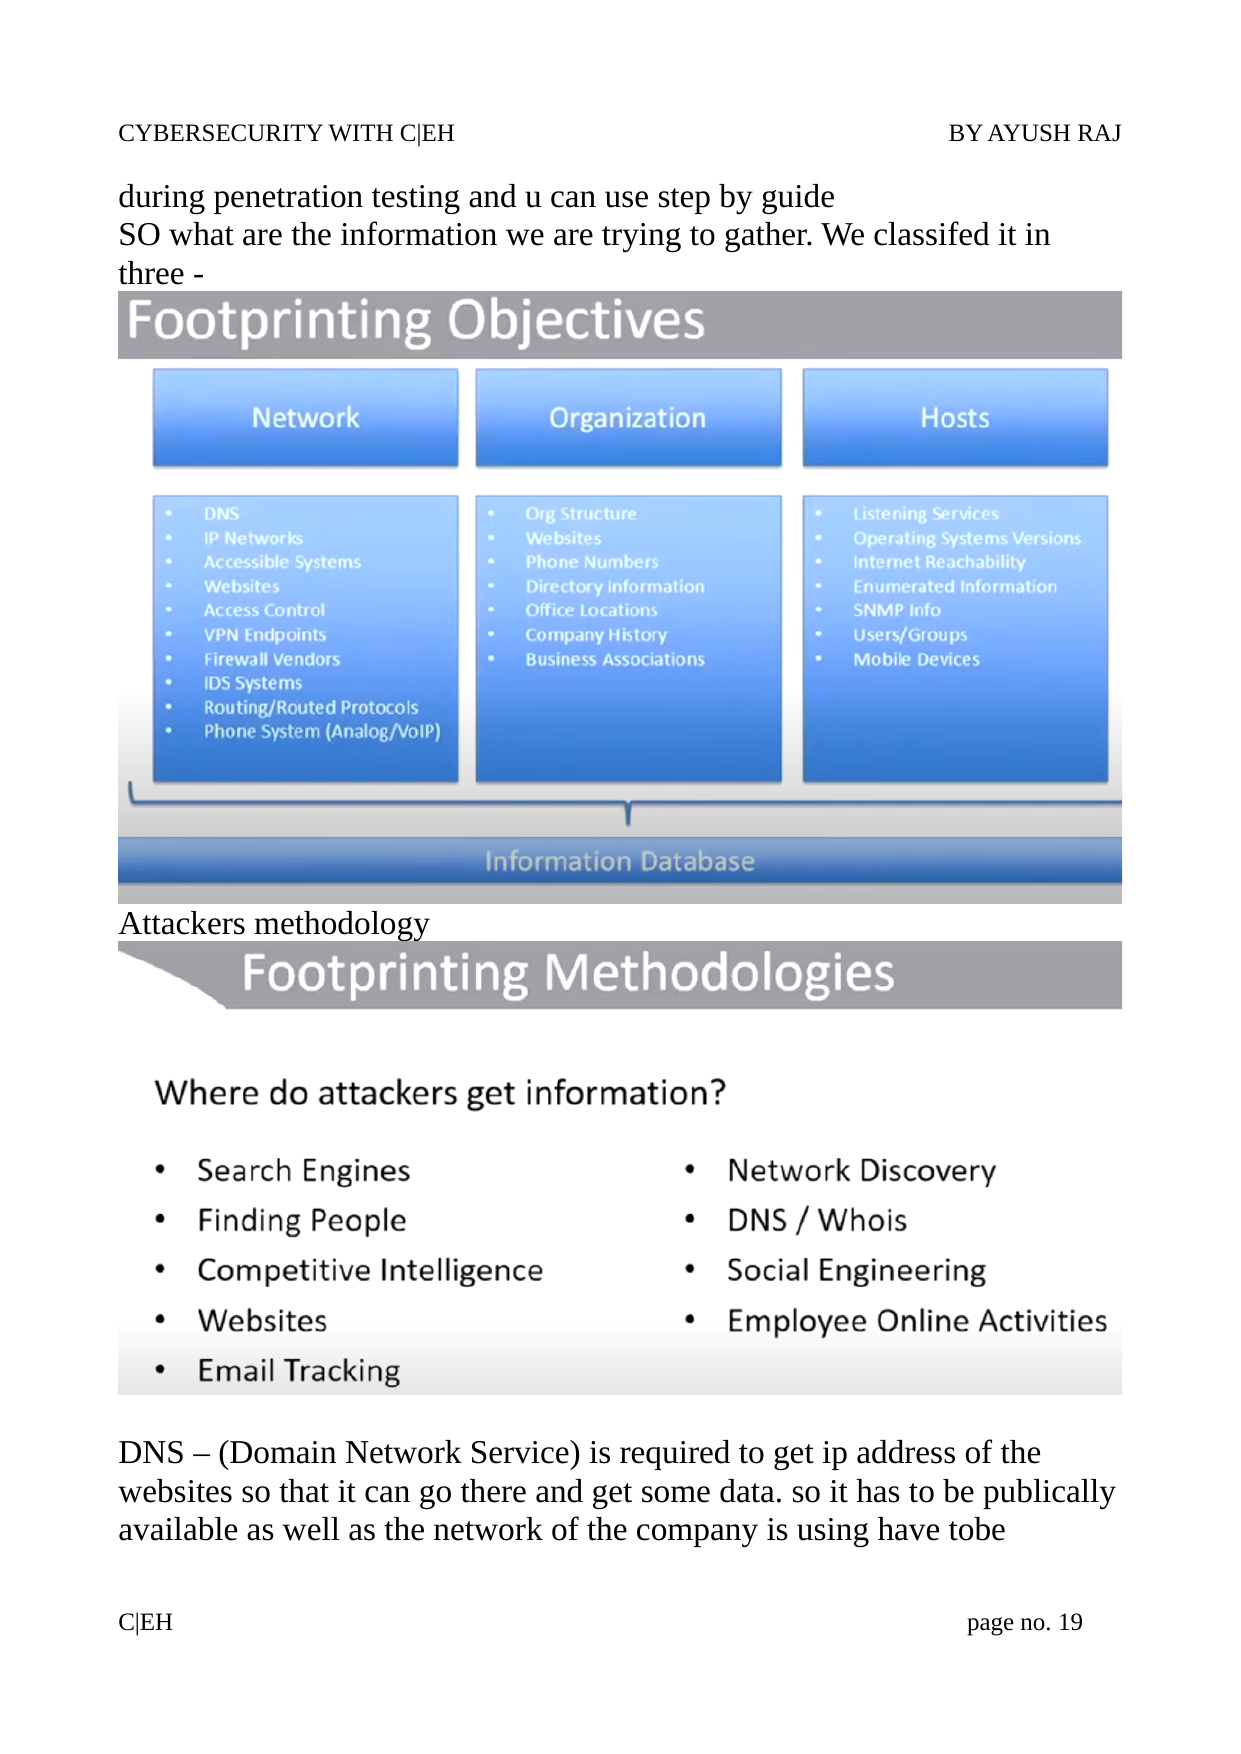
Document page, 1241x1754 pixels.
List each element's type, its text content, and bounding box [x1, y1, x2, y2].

text Attackers methodology [118, 904, 1122, 941]
text SO what are the information we are trying to gather. We classifed it in three - [118, 215, 1122, 291]
text during penetration testing and u can use step by guide [118, 176, 1122, 215]
picture [118, 291, 1123, 904]
picture [118, 941, 1123, 1395]
text DNS – (Domain Network Service) is required to get ip address of the websites so that it can go there and get some data. so it has to be publically available as well as the network of the company is using have tobe [118, 1433, 1122, 1548]
